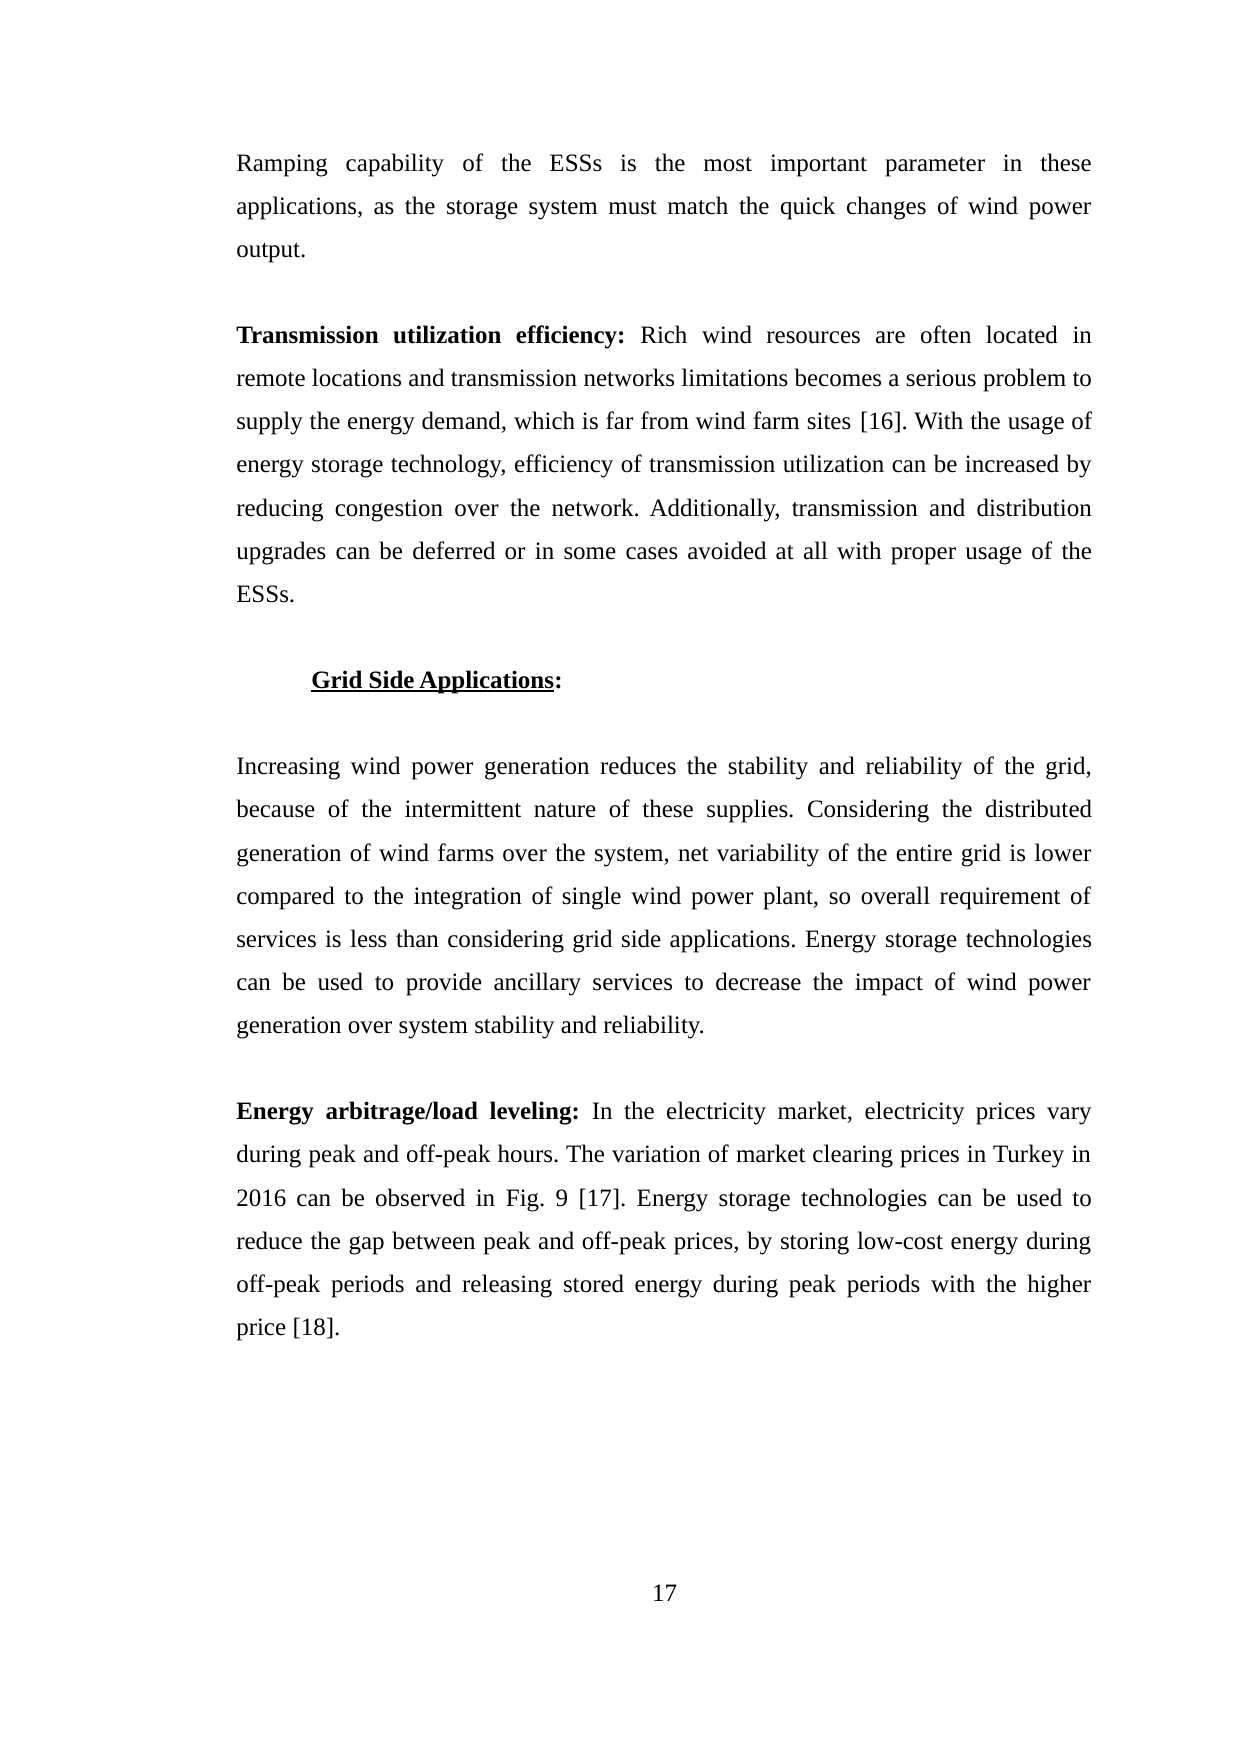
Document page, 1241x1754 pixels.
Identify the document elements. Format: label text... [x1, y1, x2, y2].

subtitle Grid Side Applications: [236, 665, 1093, 694]
text Increasing wind power generation reduces the stability and reliability of the grid, because of the intermittent nature of these supplies. Considering the distributed generation of wind farms over the system, net variability of the entire grid is lower compared to the integration of single wind power plant, so overall requirement of services is less than considering grid side applications. Energy storage technologies can be used to provide ancillary services to decrease the impact of wind power generation over system stability and reliability. [236, 751, 1093, 1039]
text Ramping capability of the ESSs is the most important parameter in these applications, as the storage system must match the quick changes of wind power output. [236, 148, 1093, 263]
text Energy arbitrage/load leveling: In the electricity market, electricity prices vary during peak and off-peak hours. The variation of market clearing prices in Turkey in 2016 can be observed in Fig. 9 [17]. Energy storage technologies can be used to reduce the gap between peak and off-peak prices, by storing low-cost energy during off-peak periods and releasing stored energy during peak periods with the higher price [18]. [236, 1096, 1093, 1341]
text Transmission utilization efficiency: Rich wind resources are often located in remote locations and transmission networks limitations becomes a serious problem to supply the energy demand, which is far from wind farm sites [16]. With the usage of energy storage technology, efficiency of transmission utilization can be increased by reducing congestion over the network. Additionally, transmission and distribution upgrades can be deferred or in some cases avoided at all with proper usage of the ESSs. [236, 320, 1093, 608]
